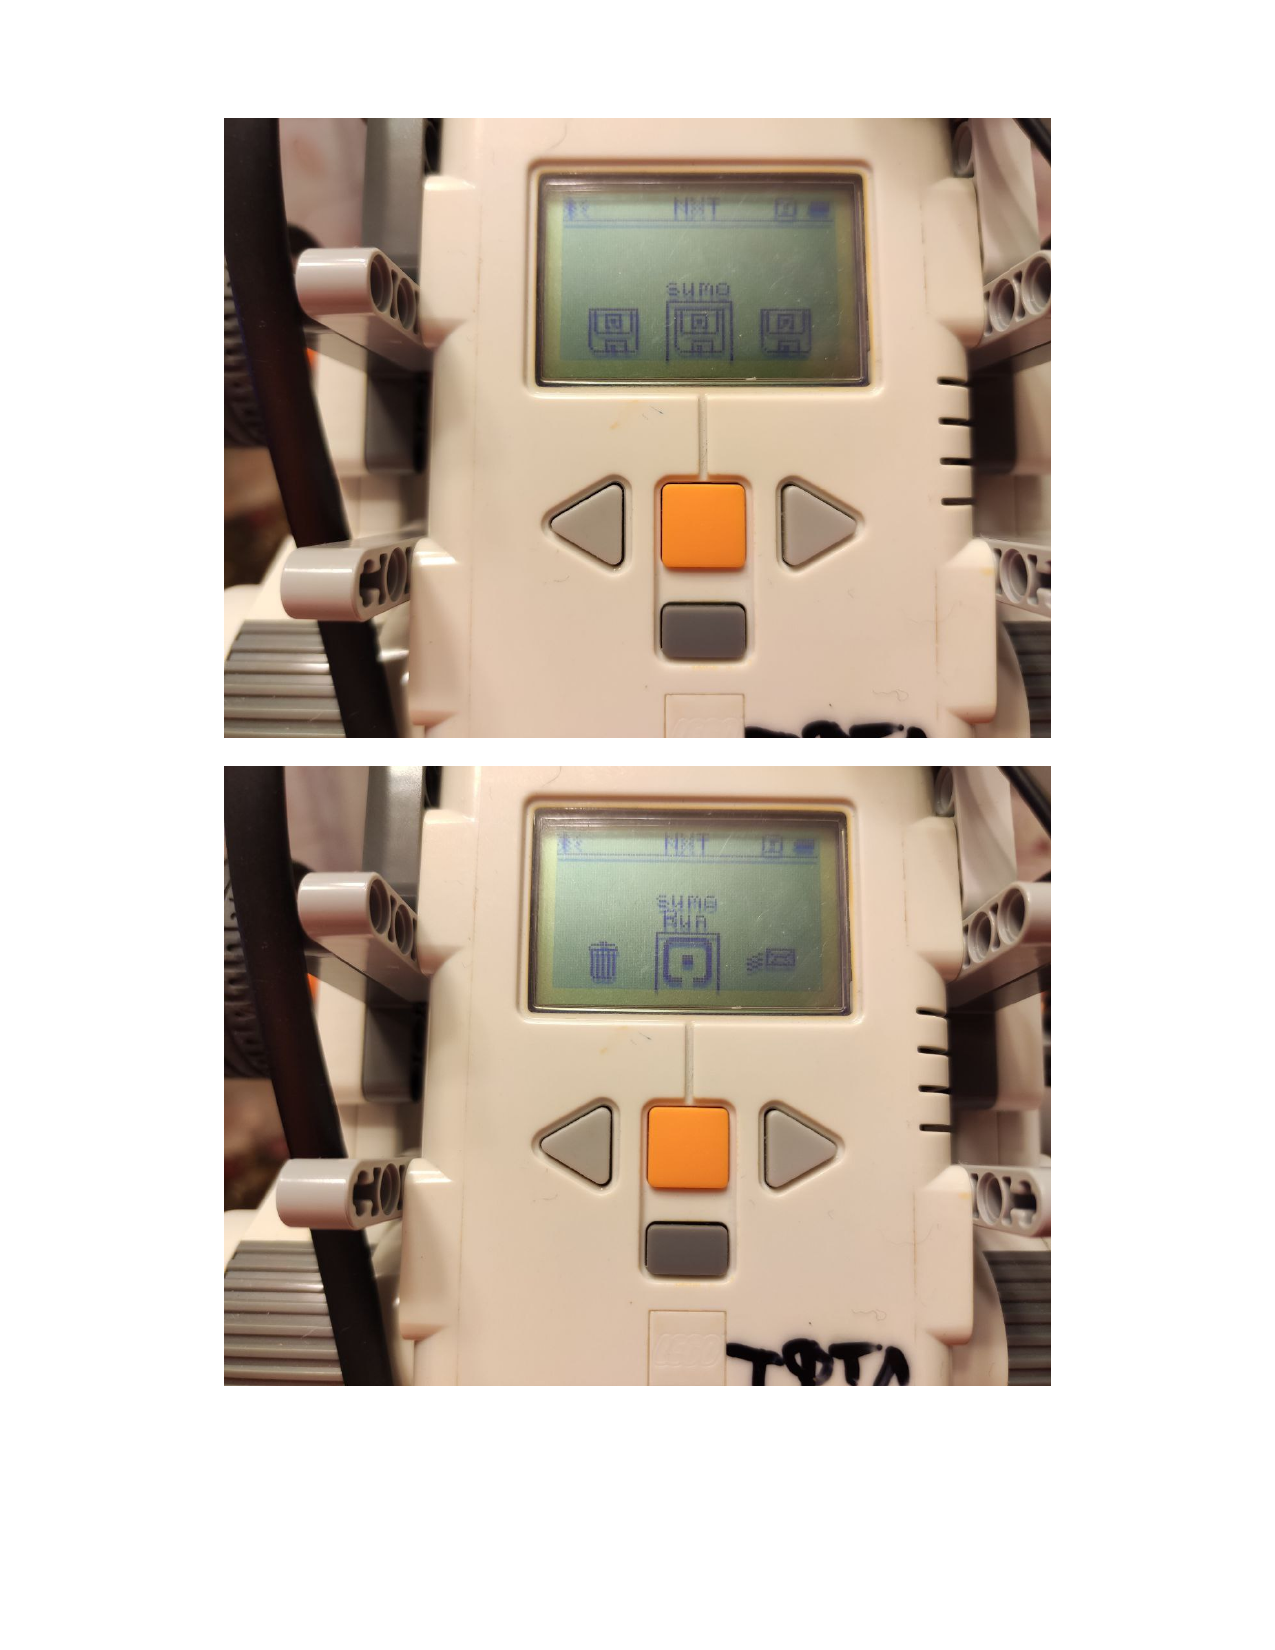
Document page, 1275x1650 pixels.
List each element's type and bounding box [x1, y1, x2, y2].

picture [224, 766, 1051, 1386]
picture [224, 118, 1051, 738]
